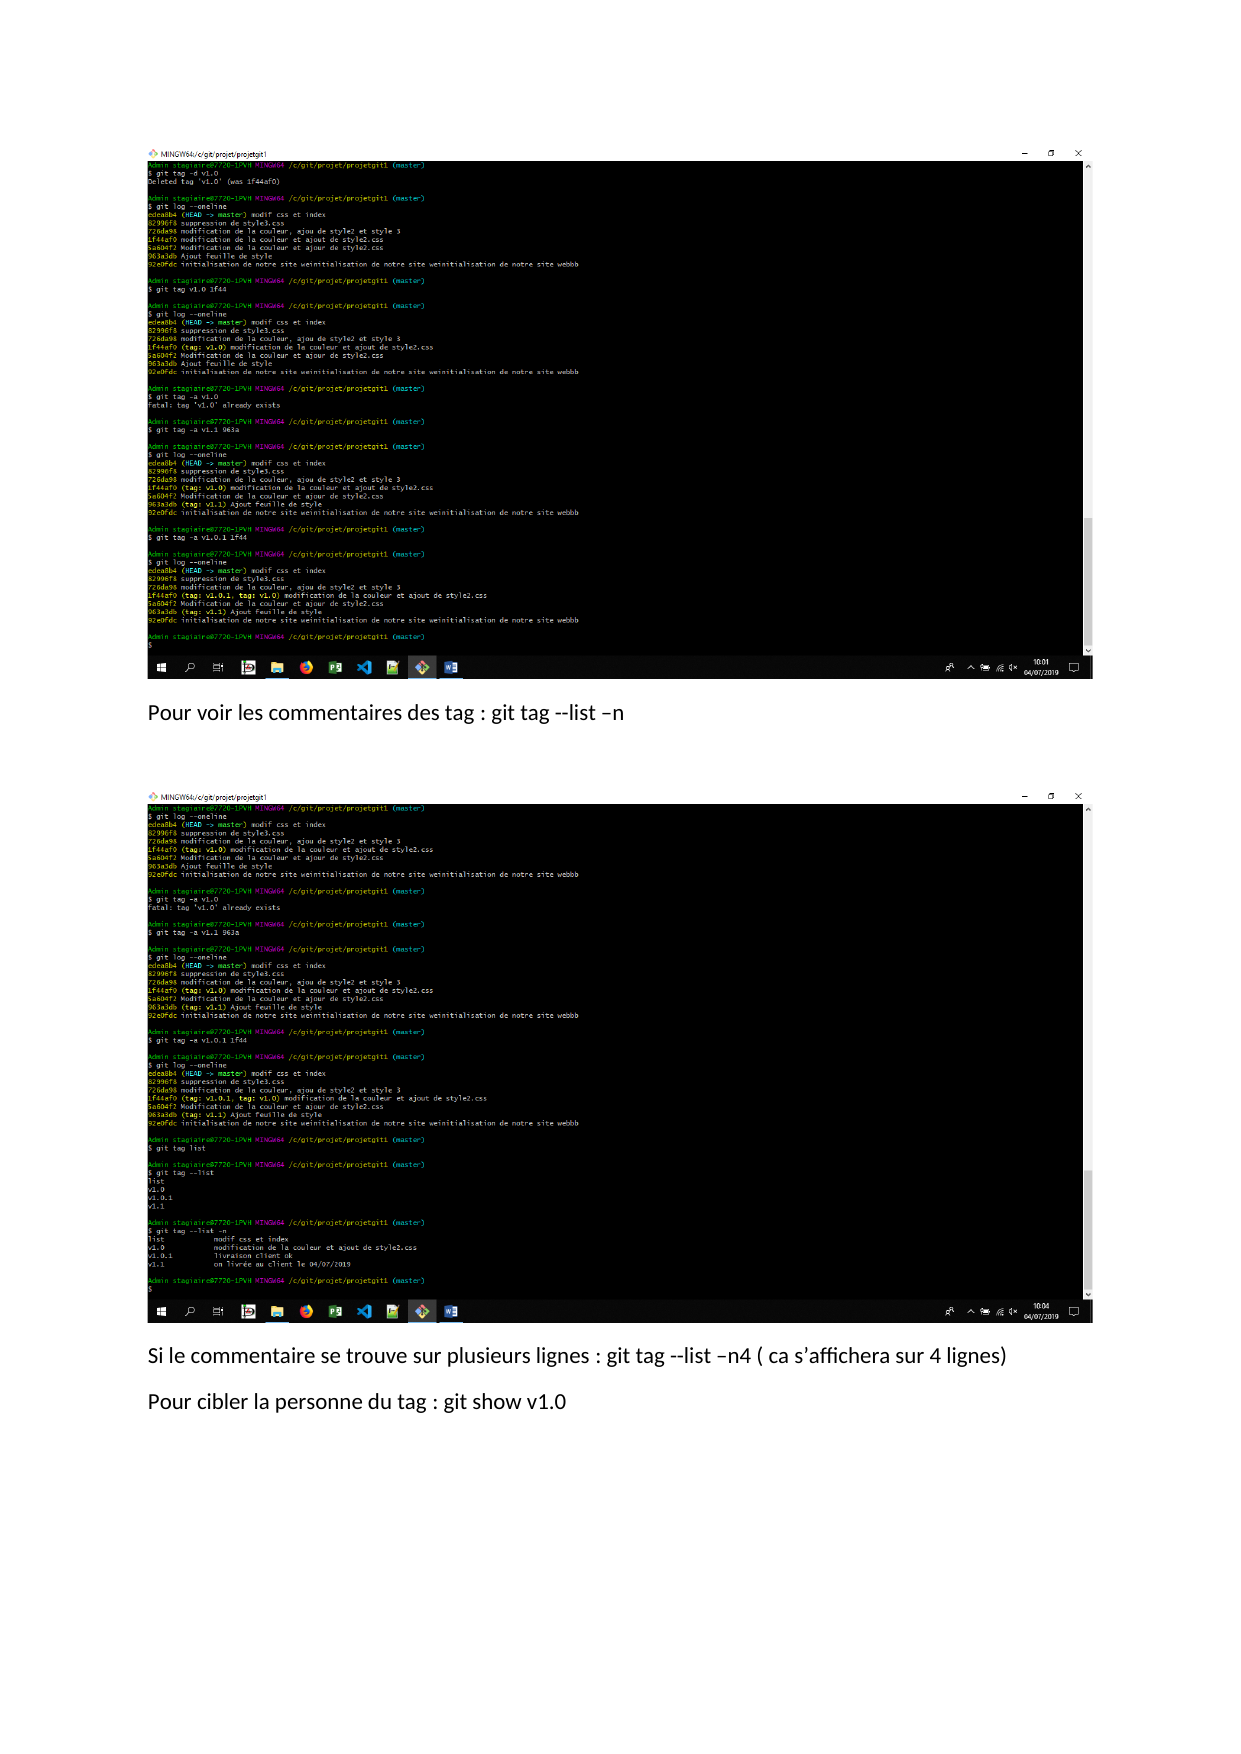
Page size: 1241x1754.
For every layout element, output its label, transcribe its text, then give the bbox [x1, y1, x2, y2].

text Pour voir les commentaires des tag : git tag --list –n [148, 698, 1093, 726]
text Si le commentaire se trouve sur plusieurs lignes : git tag --list –n4 ( ca s’affichera sur 4 lignes) [148, 1341, 1093, 1369]
picture [147, 147, 1093, 679]
picture [147, 791, 1093, 1323]
text Pour cibler la personne du tag : git show v1.0 [148, 1387, 1093, 1416]
